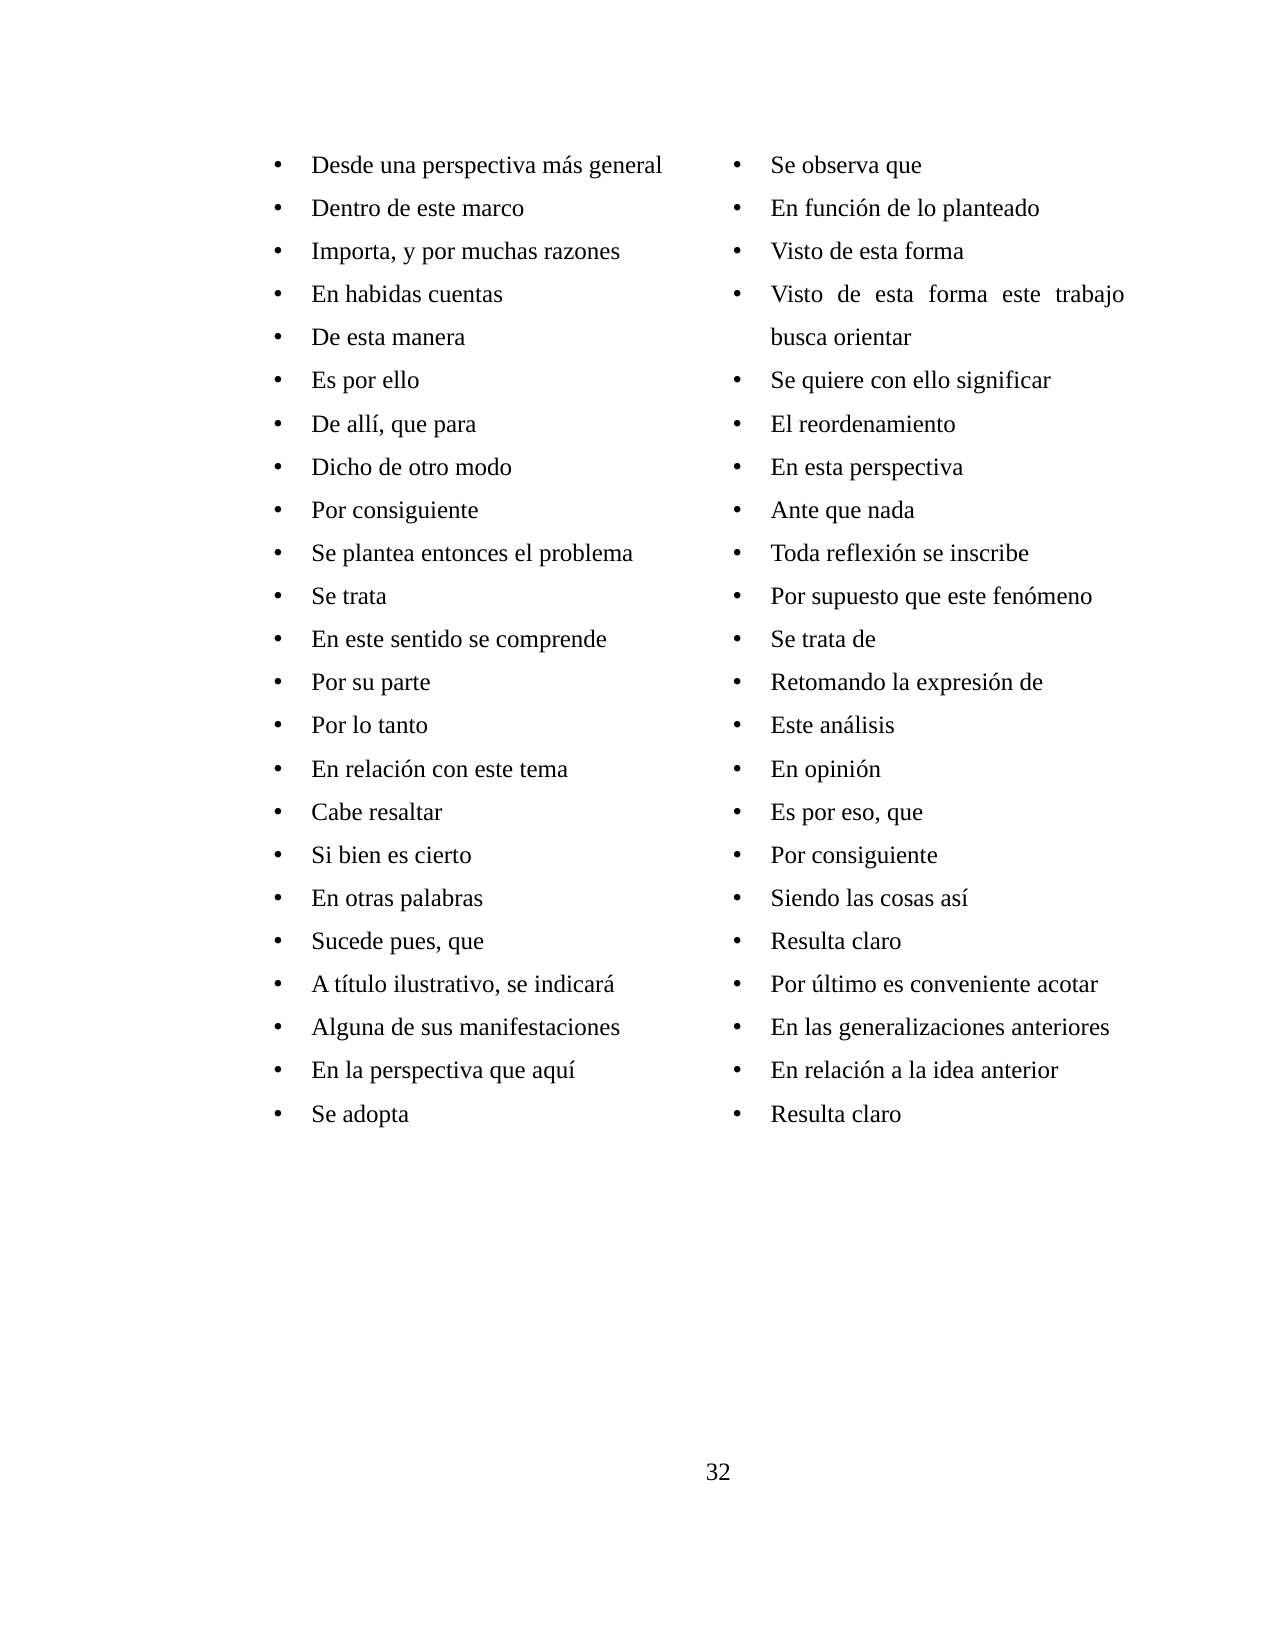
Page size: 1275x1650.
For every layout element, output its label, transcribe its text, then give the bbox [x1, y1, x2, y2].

list Desde una perspectiva más general [274, 150, 666, 179]
list Sucede pues, que [274, 926, 666, 955]
list En esta perspectiva [733, 452, 1125, 481]
list Visto de esta forma este trabajo busca orientar [733, 279, 1125, 351]
list Se plantea entonces el problema [274, 538, 666, 567]
list Se trata [274, 581, 666, 610]
list En opinión [733, 754, 1125, 782]
list En otras palabras [274, 883, 666, 912]
list Importa, y por muchas razones [274, 236, 666, 265]
list Este análisis [733, 711, 1125, 739]
list El reordenamiento [733, 409, 1125, 437]
list Se observa que [733, 150, 1125, 179]
list En habidas cuentas [274, 279, 666, 308]
list Es por eso, que [733, 797, 1125, 826]
list Alguna de sus manifestaciones [274, 1012, 666, 1041]
list En las generalizaciones anteriores [733, 1012, 1125, 1041]
list Por supuesto que este fenómeno [733, 581, 1125, 610]
list En este sentido se comprende [274, 624, 666, 653]
list Ante que nada [733, 495, 1125, 524]
list Siendo las cosas así [733, 883, 1125, 912]
list Se quiere con ello significar [733, 366, 1125, 394]
list Resulta claro [733, 926, 1125, 955]
list Por lo tanto [274, 711, 666, 739]
list Retomando la expresión de [733, 667, 1125, 696]
list Se adopta [274, 1099, 666, 1127]
list Se trata de [733, 624, 1125, 653]
list Resulta claro [733, 1099, 1125, 1127]
list Visto de esta forma [733, 236, 1125, 265]
list Por su parte [274, 667, 666, 696]
list Si bien es cierto [274, 840, 666, 869]
list Por consiguiente [274, 495, 666, 524]
list Es por ello [274, 366, 666, 394]
list Por consiguiente [733, 840, 1125, 869]
list En relación con este tema [274, 754, 666, 782]
list Por último es conveniente acotar [733, 969, 1125, 998]
list En relación a la idea anterior [733, 1056, 1125, 1084]
list De esta manera [274, 322, 666, 351]
list Cabe resaltar [274, 797, 666, 826]
list En función de lo planteado [733, 193, 1125, 222]
list A título ilustrativo, se indicará [274, 969, 666, 998]
list En la perspectiva que aquí [274, 1056, 666, 1084]
list Toda reflexión se inscribe [733, 538, 1125, 567]
list De allí, que para [274, 409, 666, 437]
list Dicho de otro modo [274, 452, 666, 481]
list Dentro de este marco [274, 193, 666, 222]
